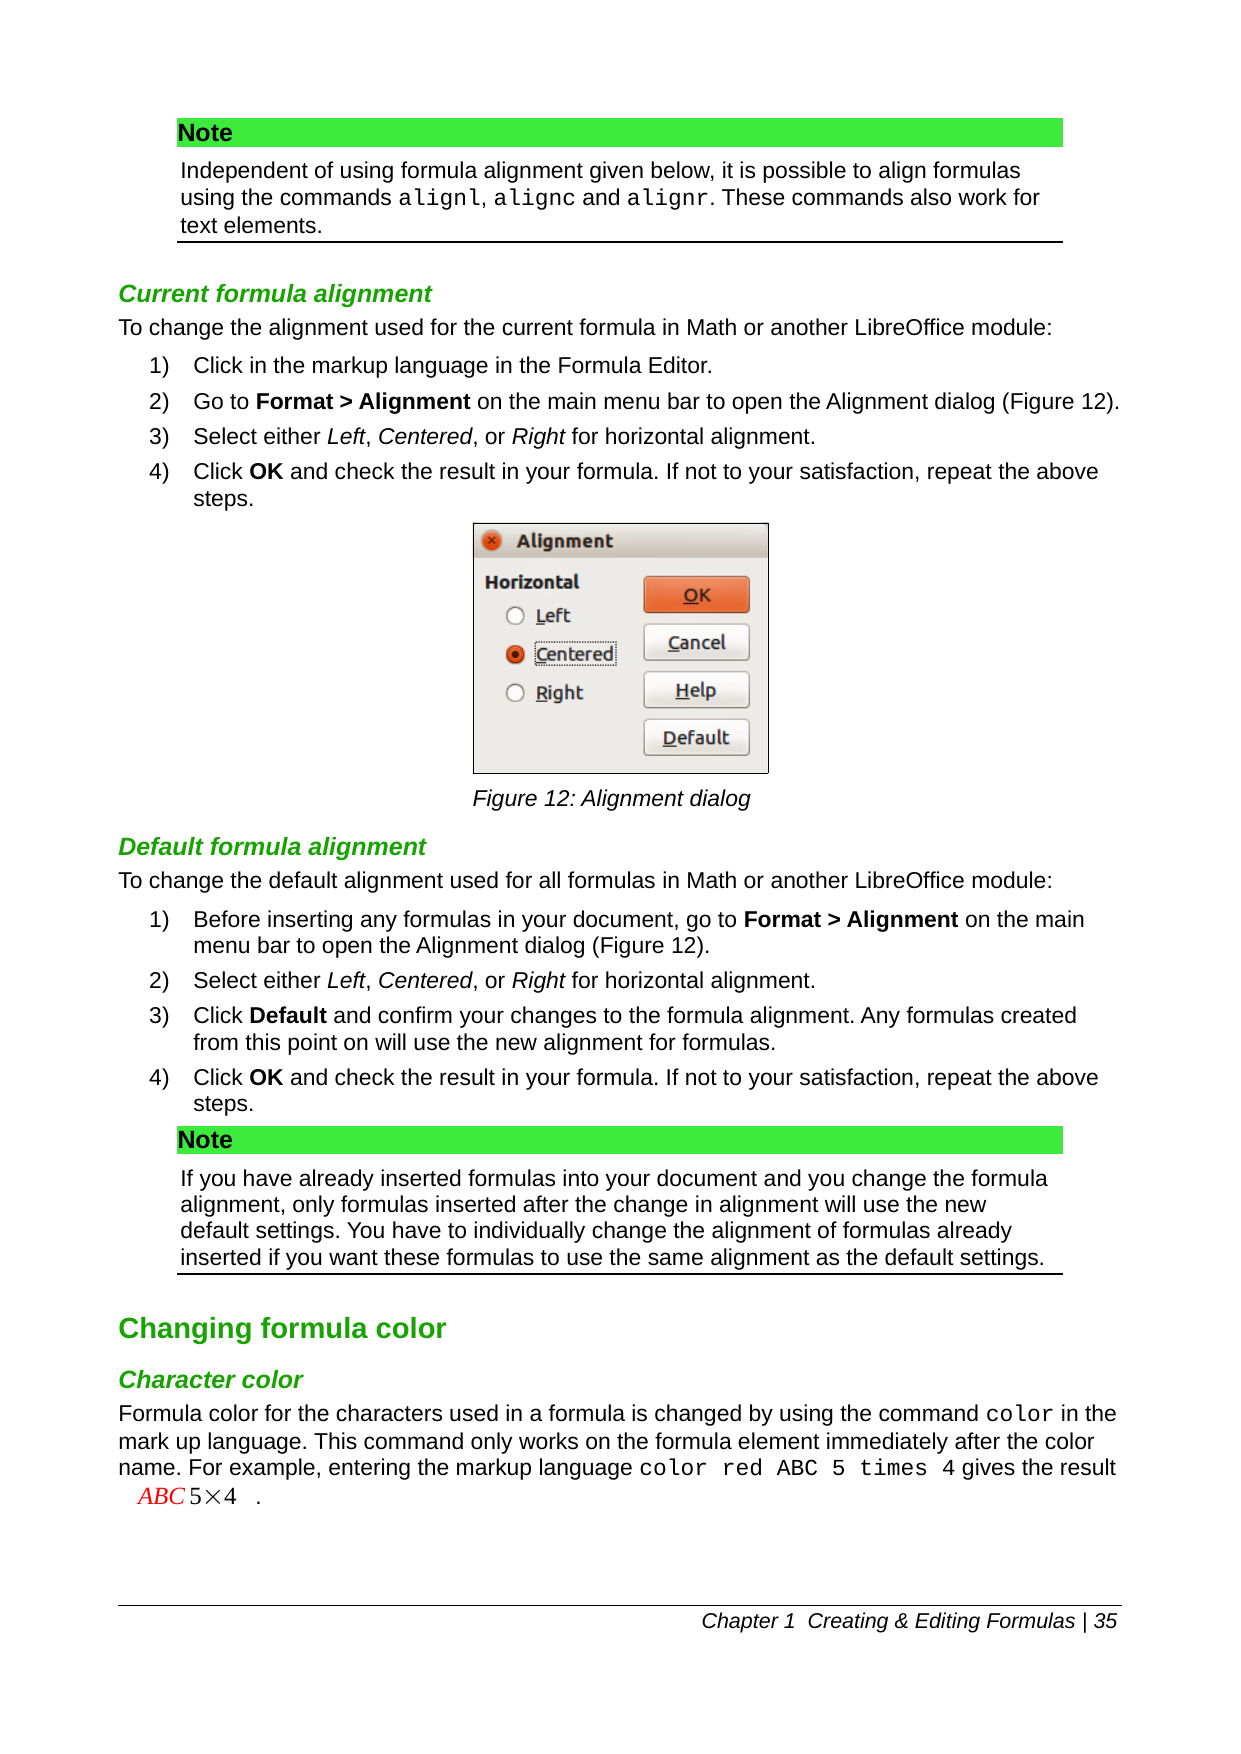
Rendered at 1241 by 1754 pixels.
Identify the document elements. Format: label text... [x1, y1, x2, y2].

list Select either Left, Centered, or Right for horizontal alignment. [169, 423, 1122, 449]
text To change the default alignment used for all formulas in Math or another LibreOffice module: [118, 867, 1122, 893]
text Formula color for the characters used in a formula is changed by using the command color in the mark up language. This command only works on the formula element immediately after the color name. For example, entering the markup language color red ABC 5 times 4 gives the result . [118, 1399, 1122, 1510]
subtitle Default formula alignment [118, 832, 1122, 861]
list Select either Left, Centered, or Right for horizontal alignment. [169, 967, 1122, 993]
subtitle Character color [118, 1365, 1122, 1394]
text Figure 12: Alignment dialog [472, 785, 768, 811]
list Go to Format > Alignment on the main menu bar to open the Alignment dialog (Figure 12). [169, 388, 1122, 414]
subtitle Changing formula color [118, 1311, 1122, 1344]
subtitle Current formula alignment [118, 279, 1122, 308]
list Click in the markup language in the Formula Editor. [169, 352, 1122, 379]
text To change the alignment used for the current formula in Math or another LibreOffice module: [118, 314, 1122, 340]
subtitle Note [177, 118, 1063, 147]
text If you have already inserted formulas into your document and you change the formula alignment, only formulas inserted after the change in alignment will use the new default settings. You have to individually change the alignment of formulas already inserted if you want these formulas to use the same alignment as the default settings. [177, 1162, 1063, 1273]
text Independent of using formula alignment given below, it is possible to align formulas using the commands alignl, alignc and alignr. These commands also work for text elements. [177, 154, 1063, 241]
list Click OK and check the result in your formula. If not to your satisfaction, repeat the above steps. [169, 1064, 1122, 1117]
list Click OK and check the result in your formula. If not to your satisfaction, repeat the above steps. [169, 458, 1122, 511]
list Click Default and confirm your changes to the formula alignment. Any formulas created from this point on will use the new alignment for formulas. [169, 1002, 1122, 1055]
picture [474, 524, 768, 773]
list Before inserting any formulas in your document, go to Format > Alignment on the main menu bar to open the Alignment dialog (Figure 12). [169, 906, 1122, 958]
subtitle Note [177, 1126, 1063, 1154]
